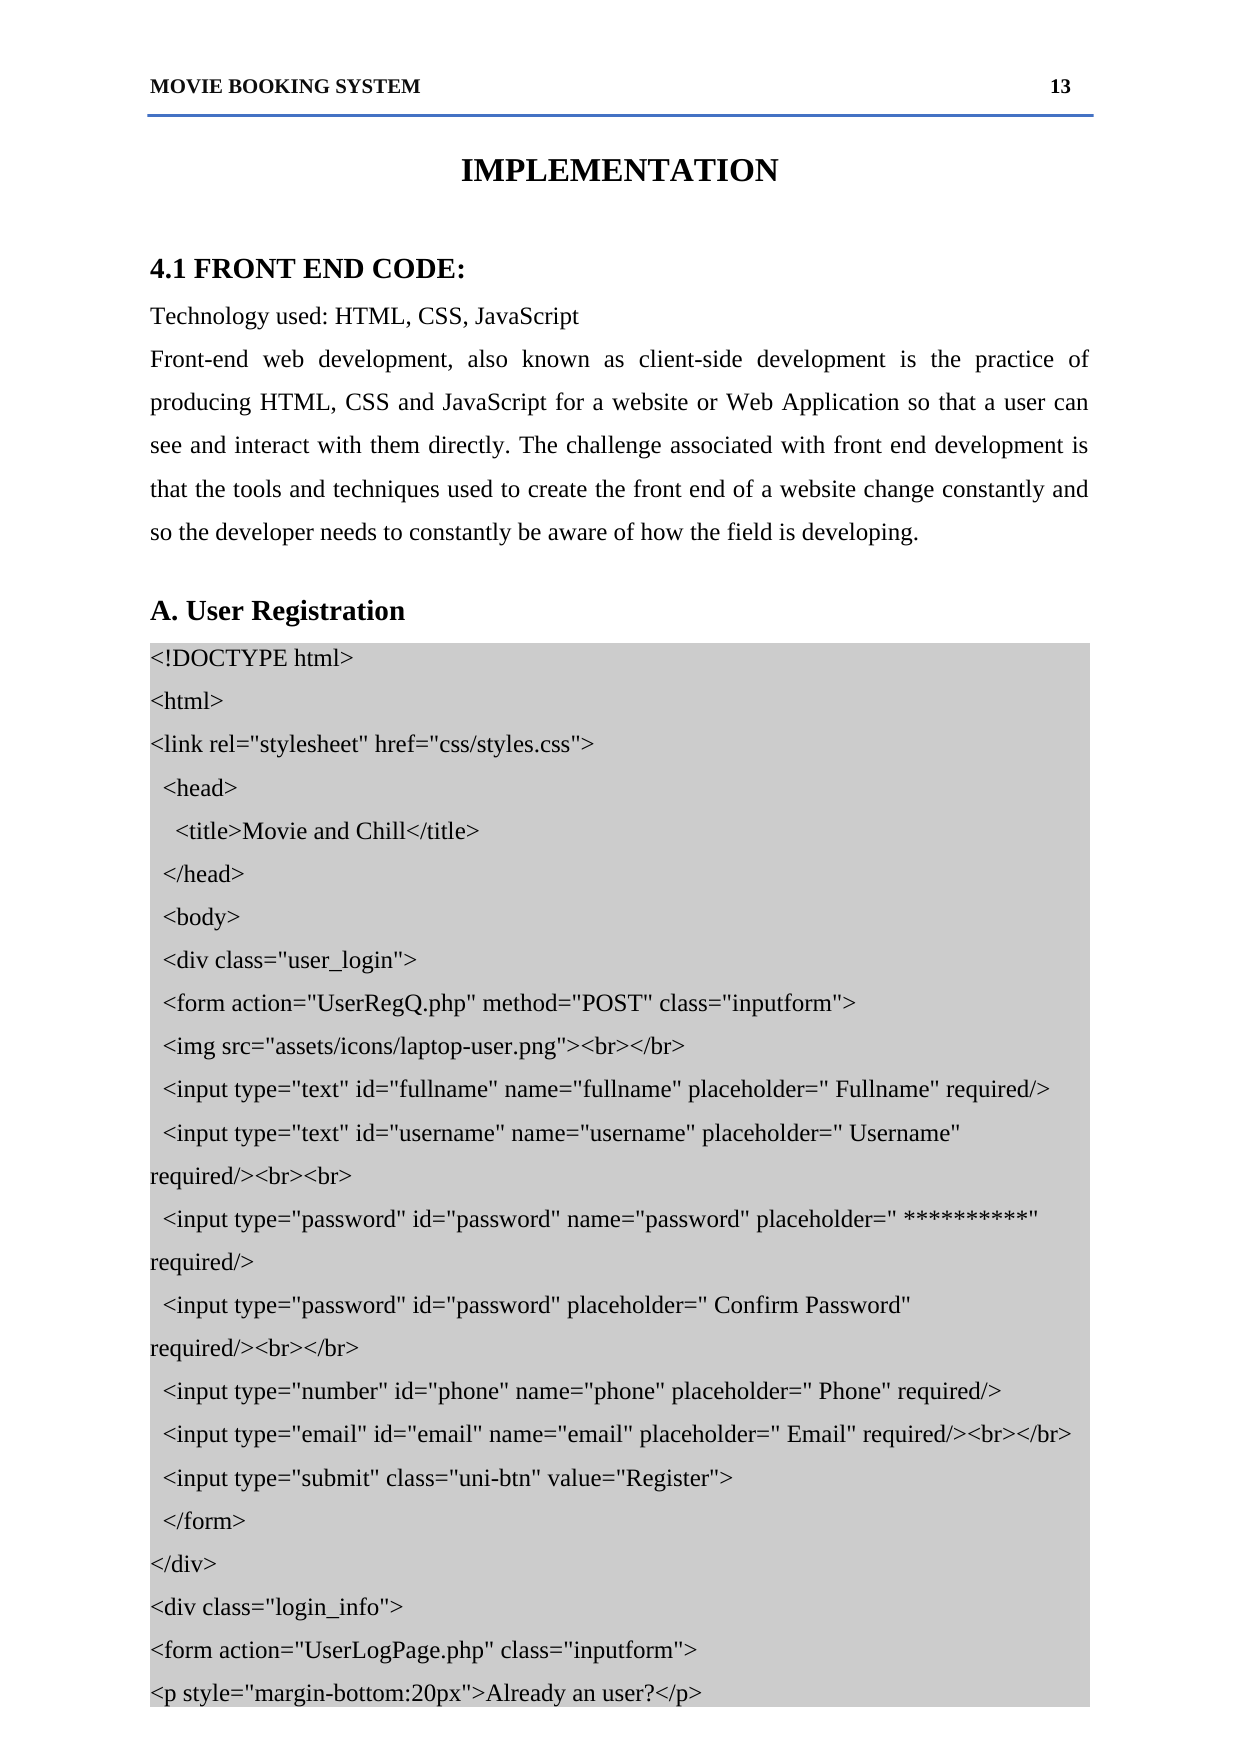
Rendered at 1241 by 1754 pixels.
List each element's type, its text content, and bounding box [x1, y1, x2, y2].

text <!DOCTYPE html> [150, 643, 1090, 672]
text <form action="UserRegQ.php" method="POST" class="inputform"> [150, 988, 1090, 1017]
text <div class="login_info"> [150, 1592, 1090, 1621]
text <img src="assets/icons/laptop-user.png"><br></br> [150, 1031, 1090, 1060]
text <html> [150, 686, 1090, 715]
text <input type="text" id="fullname" name="fullname" placeholder=" Fullname" required/> [150, 1074, 1090, 1103]
text </head> [150, 859, 1090, 888]
text <title>Movie and Chill</title> [150, 816, 1090, 844]
text <div class="user_login"> [150, 945, 1090, 974]
text <head> [150, 773, 1090, 801]
text <form action="UserLogPage.php" class="inputform"> [150, 1635, 1090, 1664]
text <input type="number" id="phone" name="phone" placeholder=" Phone" required/> [150, 1376, 1090, 1405]
text <input type="password" id="password" name="password" placeholder=" **********" required/> [150, 1204, 1090, 1276]
text A. User Registration [150, 593, 1090, 627]
text IMPLEMENTATION [150, 150, 1089, 188]
text Technology used: HTML, CSS, JavaScript [150, 301, 1090, 330]
text <input type="password" id="password" placeholder=" Confirm Password" required/><br></br> [150, 1290, 1090, 1362]
text Front-end web development, also known as client-side development is the practice of producing HTML, CSS and JavaScript for a website or Web Application so that a user can see and interact with them directly. The challenge associated with front end development is that the tools and techniques used to create the front end of a website change constantly and so the developer needs to constantly be aware of how the field is developing. [150, 344, 1090, 546]
text <input type="email" id="email" name="email" placeholder=" Email" required/><br></br> [150, 1419, 1090, 1448]
text <p style="margin-bottom:20px">Already an user?</p> [150, 1678, 1090, 1707]
text </div> [150, 1549, 1090, 1578]
text <input type="text" id="username" name="username" placeholder=" Username" required/><br><br> [150, 1118, 1090, 1189]
text <input type="submit" class="uni-btn" value="Register"> [150, 1463, 1090, 1491]
text <link rel="stylesheet" href="css/styles.css"> [150, 729, 1090, 758]
text </form> [150, 1506, 1090, 1534]
text 4.1 FRONT END CODE: [150, 251, 1090, 284]
text <body> [150, 902, 1090, 931]
